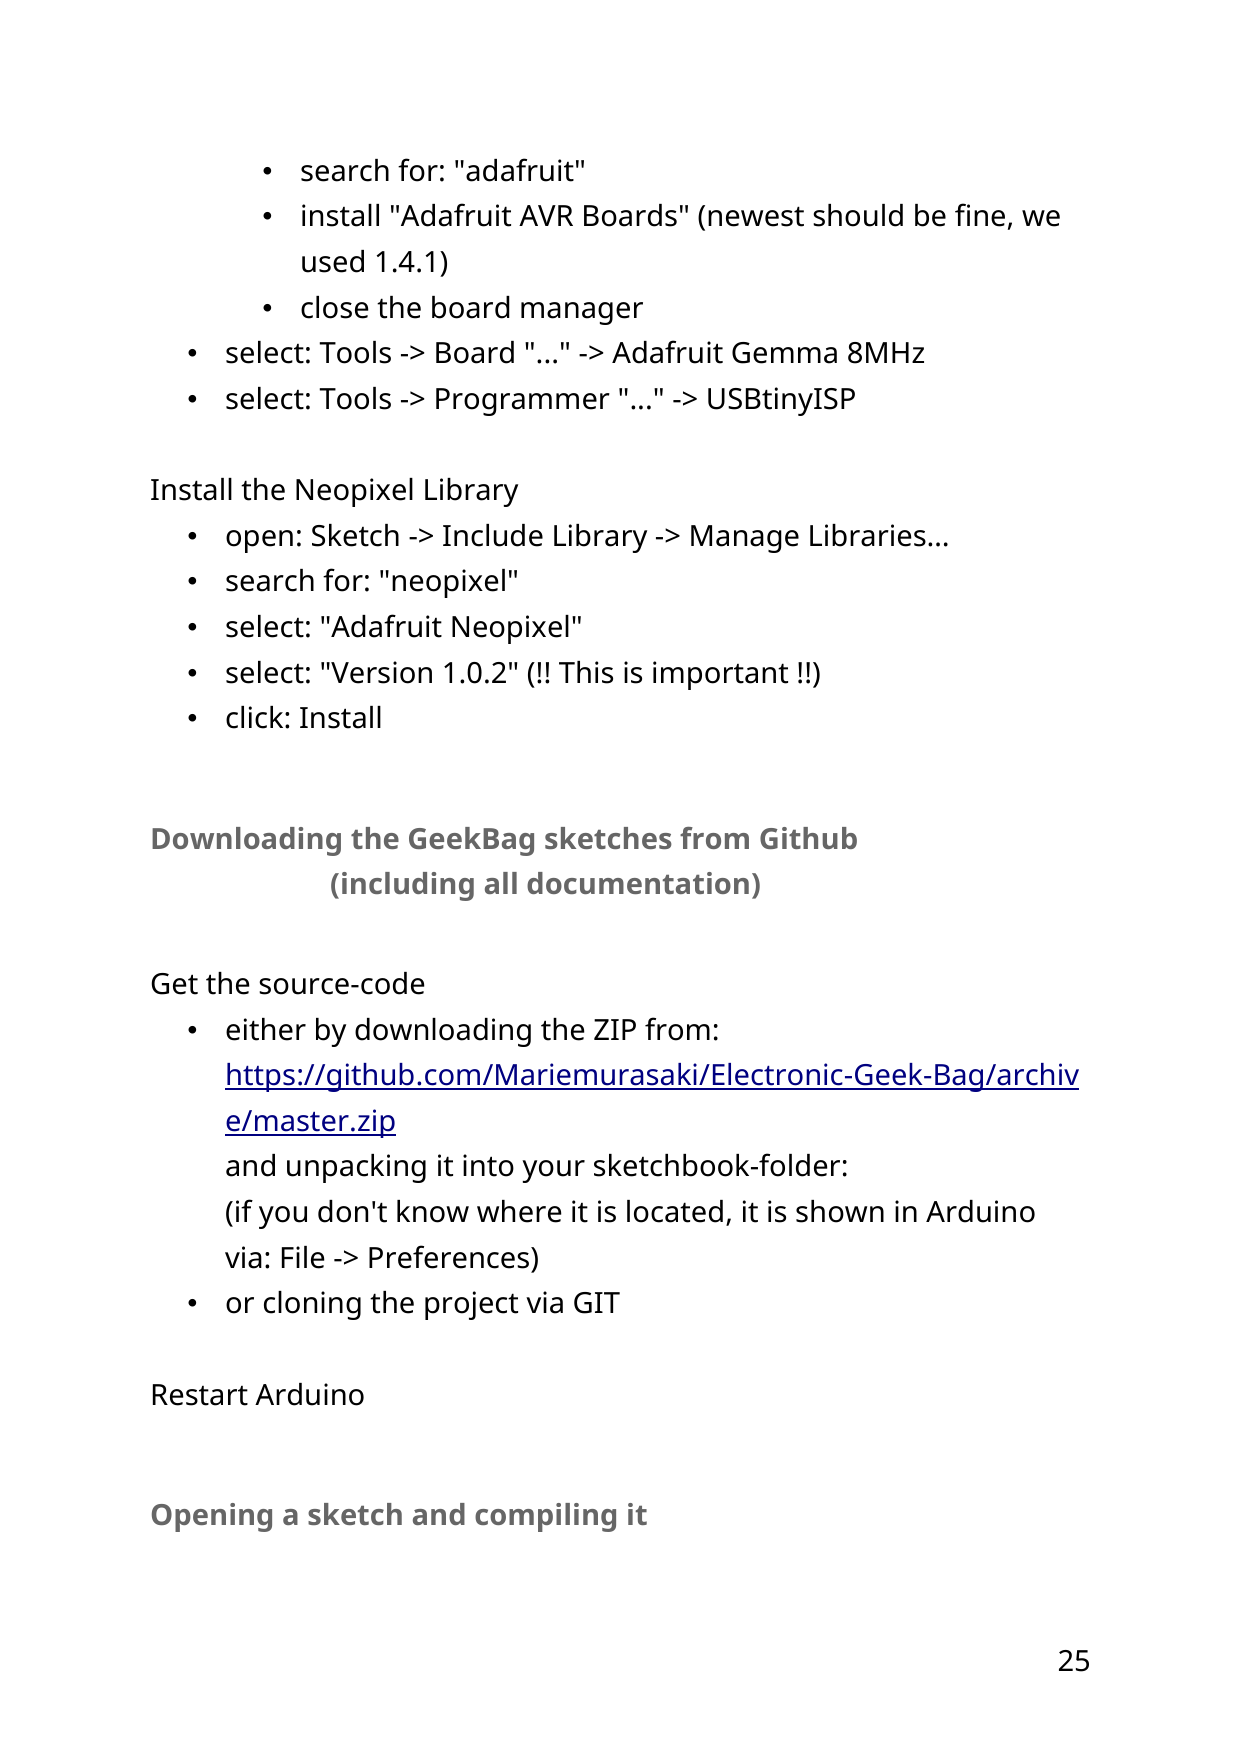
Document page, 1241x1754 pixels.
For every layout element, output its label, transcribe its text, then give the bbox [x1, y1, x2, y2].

text Restart Arduino [150, 1374, 1091, 1413]
list select: Tools -> Board "..." -> Adafruit Gemma 8MHz [187, 332, 1091, 372]
list close the board manager [262, 287, 1091, 327]
list open: Sketch -> Include Library -> Manage Libraries… [187, 515, 1091, 555]
text Get the source-code [150, 963, 1091, 1003]
list install "Adafruit AVR Boards" (newest should be fine, we used 1.4.1) [262, 196, 1091, 281]
list select: "Version 1.0.2" (!! This is important !!) [187, 652, 1091, 692]
list or cloning the project via GIT [187, 1282, 1091, 1322]
list select: "Adafruit Neopixel" [187, 606, 1091, 646]
subtitle Opening a sketch and compiling it [150, 1494, 1091, 1534]
list click: Install [187, 697, 1091, 737]
list search for: "neopixel" [187, 561, 1091, 600]
list either by downloading the ZIP from: https://github.com/Mariemurasaki/Electronic-Geek-Bag/archive/master.zip and unpacking it into your sketchbook-folder: (if you don't know where it is located, it is shown in Arduino via: File -> Preferences) [187, 1009, 1091, 1277]
text Install the Neopixel Library [150, 469, 1091, 509]
list select: Tools -> Programmer "..." -> USBtinyISP [187, 378, 1091, 418]
subtitle Downloading the GeekBag sketches from Github (including all documentation) [150, 818, 1091, 903]
list search for: "adafruit" [262, 150, 1091, 190]
